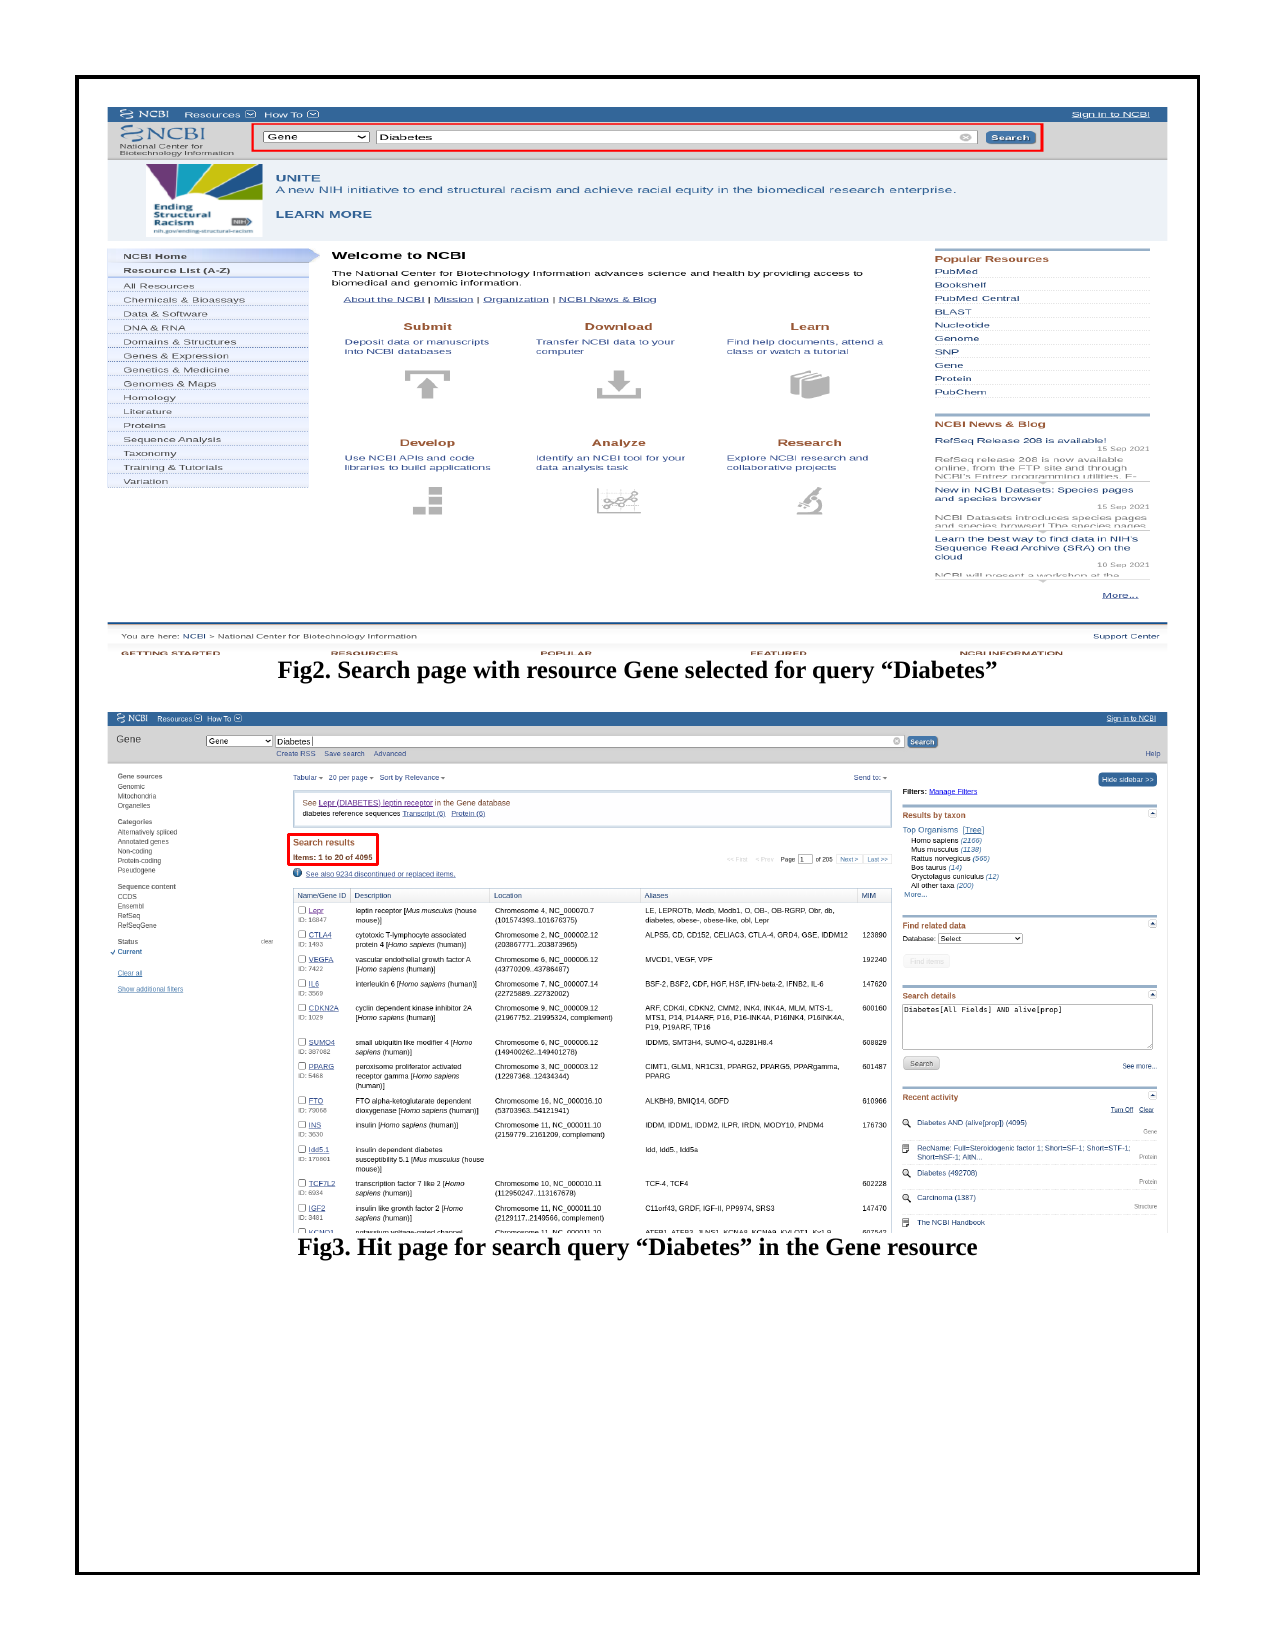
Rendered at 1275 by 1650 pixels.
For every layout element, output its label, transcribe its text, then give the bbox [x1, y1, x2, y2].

picture [107, 712, 1168, 1233]
text Fig3. Hit page for search query “Diabetes” in the Gene resource [108, 1233, 1167, 1261]
picture [107, 107, 1168, 655]
text Fig2. Search page with resource Gene selected for query “Diabetes” [108, 655, 1167, 683]
